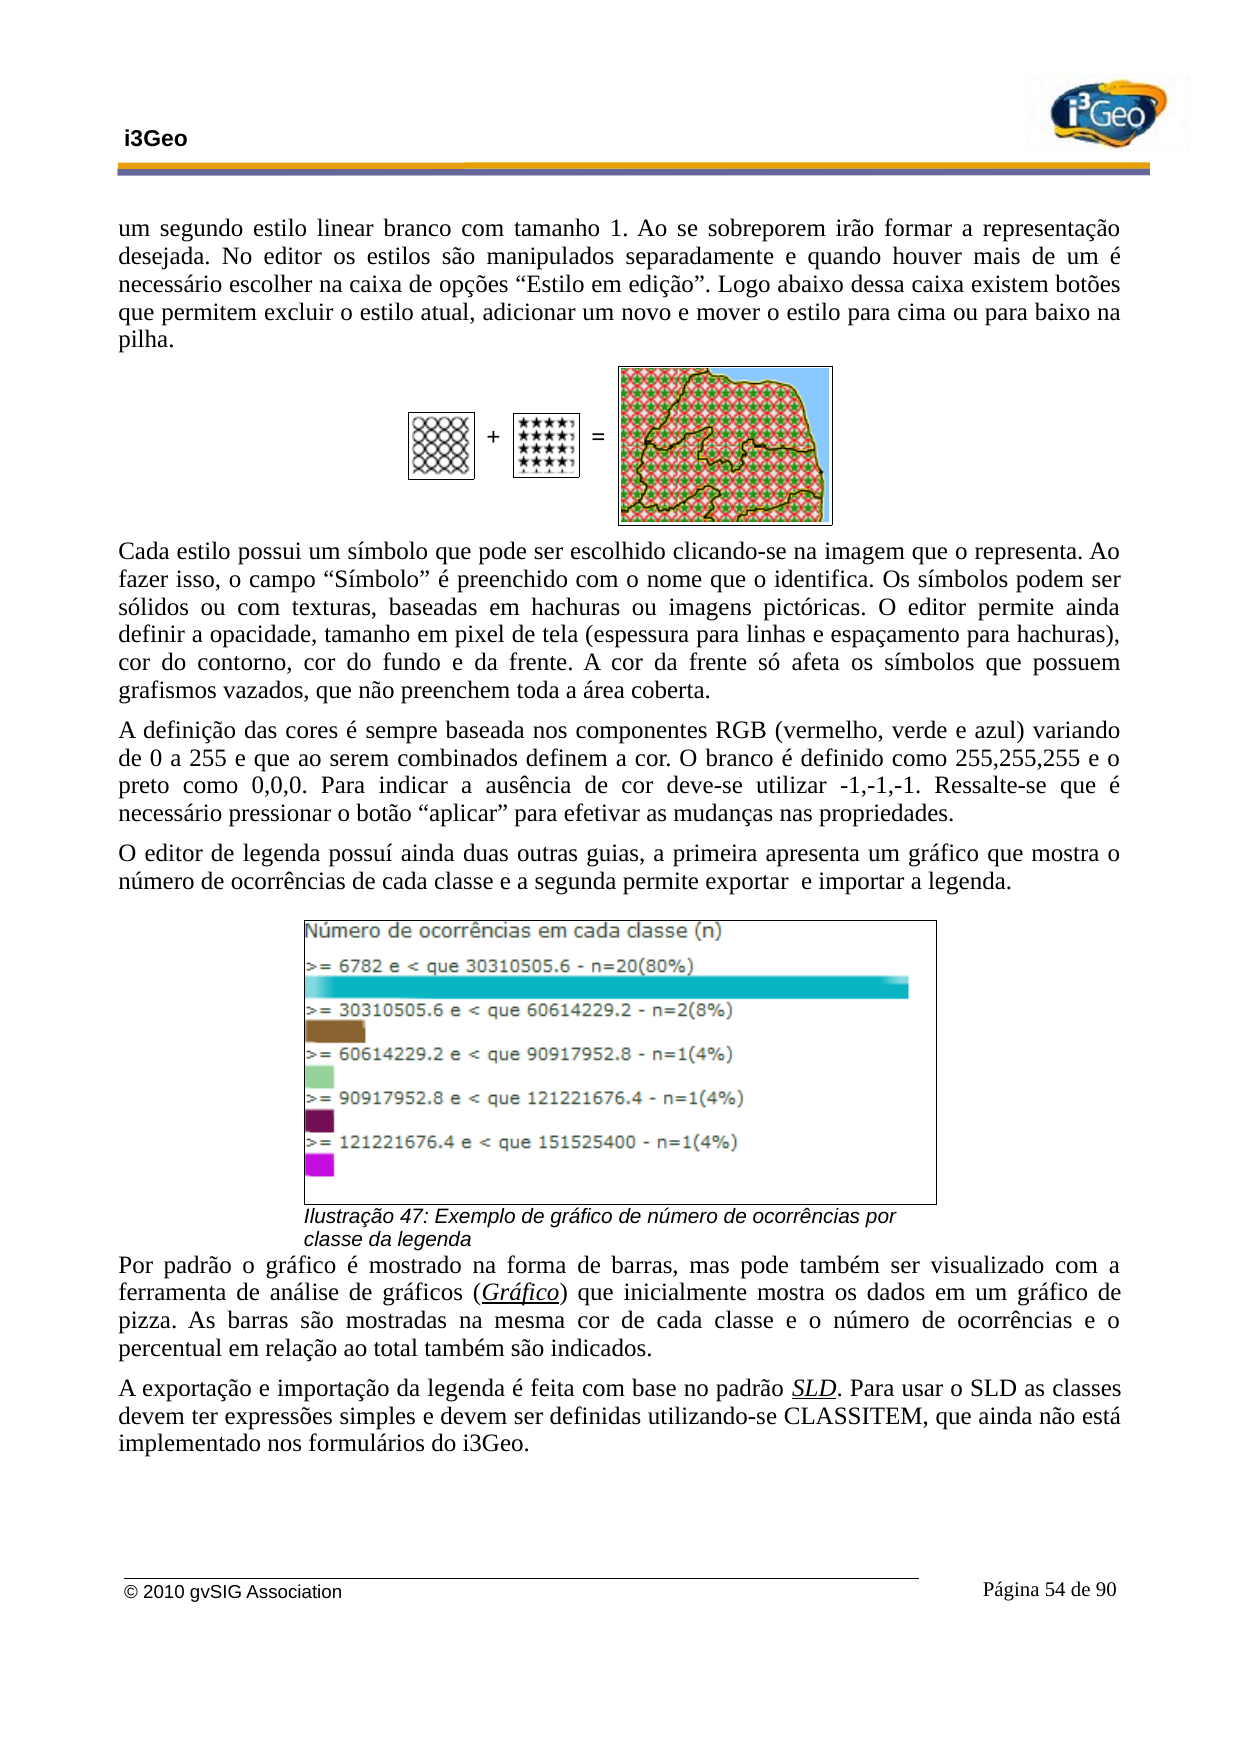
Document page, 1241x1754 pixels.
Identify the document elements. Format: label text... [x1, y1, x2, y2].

text A exportação e importação da legenda é feita com base no padrão SLD. Para usar o SLD as classes devem ter expressões simples e devem ser definidas utilizando-se CLASSITEM, que ainda não está implementado nos formulários do i3Geo. [118, 1374, 1122, 1457]
text + = [118, 366, 618, 525]
picture [411, 414, 471, 476]
picture [305, 921, 936, 1204]
picture [516, 416, 576, 475]
picture [621, 368, 829, 522]
text Ilustração 47: Exemplo de gráfico de número de ocorrências por classe da legenda [304, 1205, 936, 1251]
text Por padrão o gráfico é mostrado na forma de barras, mas pode também ser visualizado com a ferramenta de análise de gráficos (Gráfico) que inicialmente mostra os dados em um gráfico de pizza. As barras são mostradas na mesma cor de cada classe e o número de ocorrências e o percentual em relação ao total também são indicados. [118, 907, 1122, 1362]
picture [1025, 74, 1191, 151]
text [619, 367, 832, 525]
text A definição das cores é sempre baseada nos componentes RGB (vermelho, verde e azul) variando de 0 a 255 e que ao serem combinados definem a cor. O branco é definido como 255,255,255 e o preto como 0,0,0. Para indicar a ausência de cor deve-se utilizar -1,-1,-1. Ressalte-se que é necessário pressionar o botão “aplicar” para efetivar as mudanças nas propriedades. [118, 716, 1122, 827]
text um segundo estilo linear branco com tamanho 1. Ao se sobreporem irão formar a representação desejada. No editor os estilos são manipulados separadamente e quando houver mais de um é necessário escolher na caixa de opções “Estilo em edição”. Logo abaixo dessa caixa existem botões que permitem excluir o estilo atual, adicionar um novo e mover o estilo para cima ou para baixo na pilha. [118, 214, 1122, 353]
text Cada estilo possui um símbolo que pode ser escolhido clicando-se na imagem que o representa. Ao fazer isso, o campo “Símbolo” é preenchido com o nome que o identifica. Os símbolos podem ser sólidos ou com texturas, baseadas em hachuras ou imagens pictóricas. O editor permite ainda definir a opacidade, tamanho em pixel de tela (espessura para linhas e espaçamento para hachuras), cor do contorno, cor do fundo e da frente. A cor da frente só afeta os símbolos que possuem grafismos vazados, que não preenchem toda a área coberta. [118, 537, 1122, 704]
text [833, 366, 1122, 525]
text O editor de legenda possuí ainda duas outras guias, a primeira apresenta um gráfico que mostra o número de ocorrências de cada classe e a segunda permite exportar e importar a legenda. [118, 839, 1122, 895]
